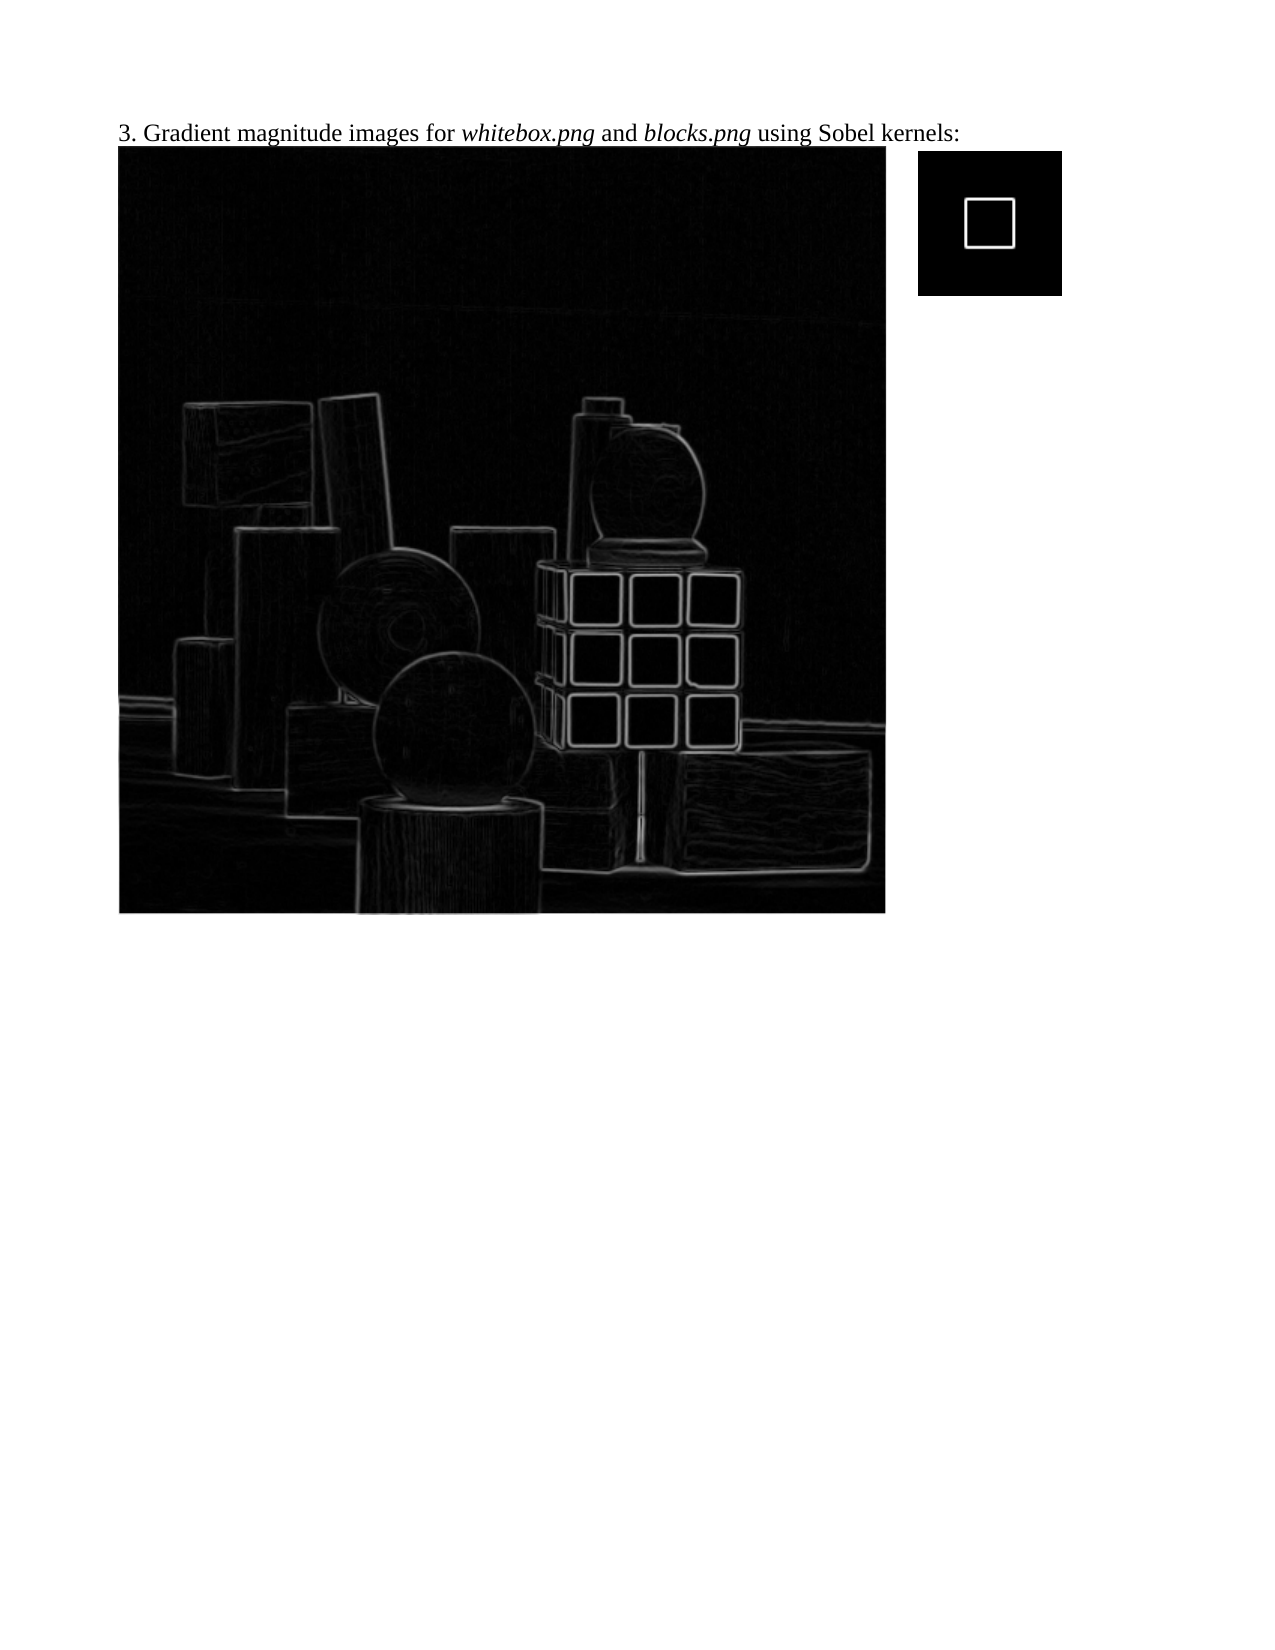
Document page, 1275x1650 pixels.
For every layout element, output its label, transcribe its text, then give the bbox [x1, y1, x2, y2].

picture [118, 146, 887, 915]
picture [918, 151, 1062, 296]
text 3. Gradient magnitude images for whitebox.png and blocks.png using Sobel kernels: [118, 118, 1157, 147]
